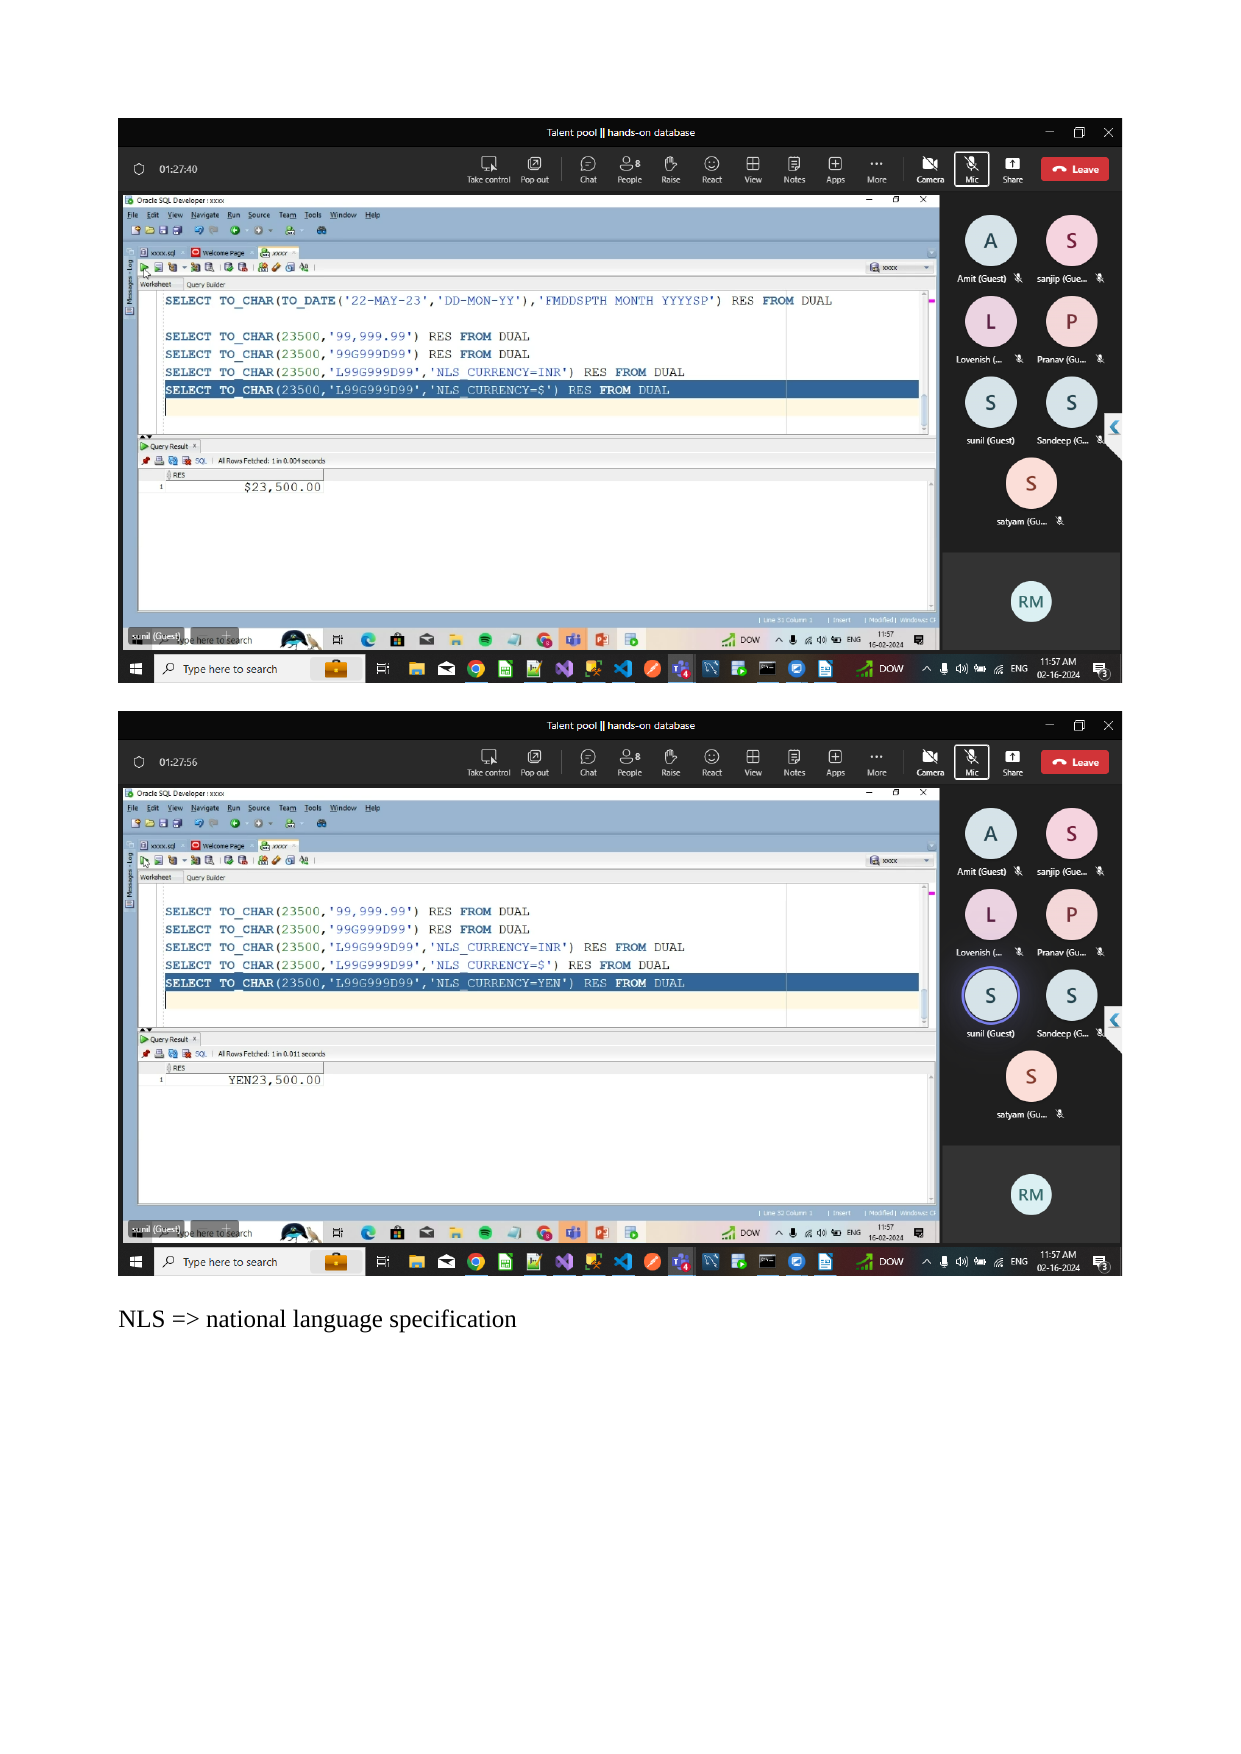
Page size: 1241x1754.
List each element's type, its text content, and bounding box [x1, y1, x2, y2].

text NLS => national language specification [118, 1304, 1122, 1333]
picture [118, 118, 1123, 683]
picture [118, 711, 1123, 1276]
